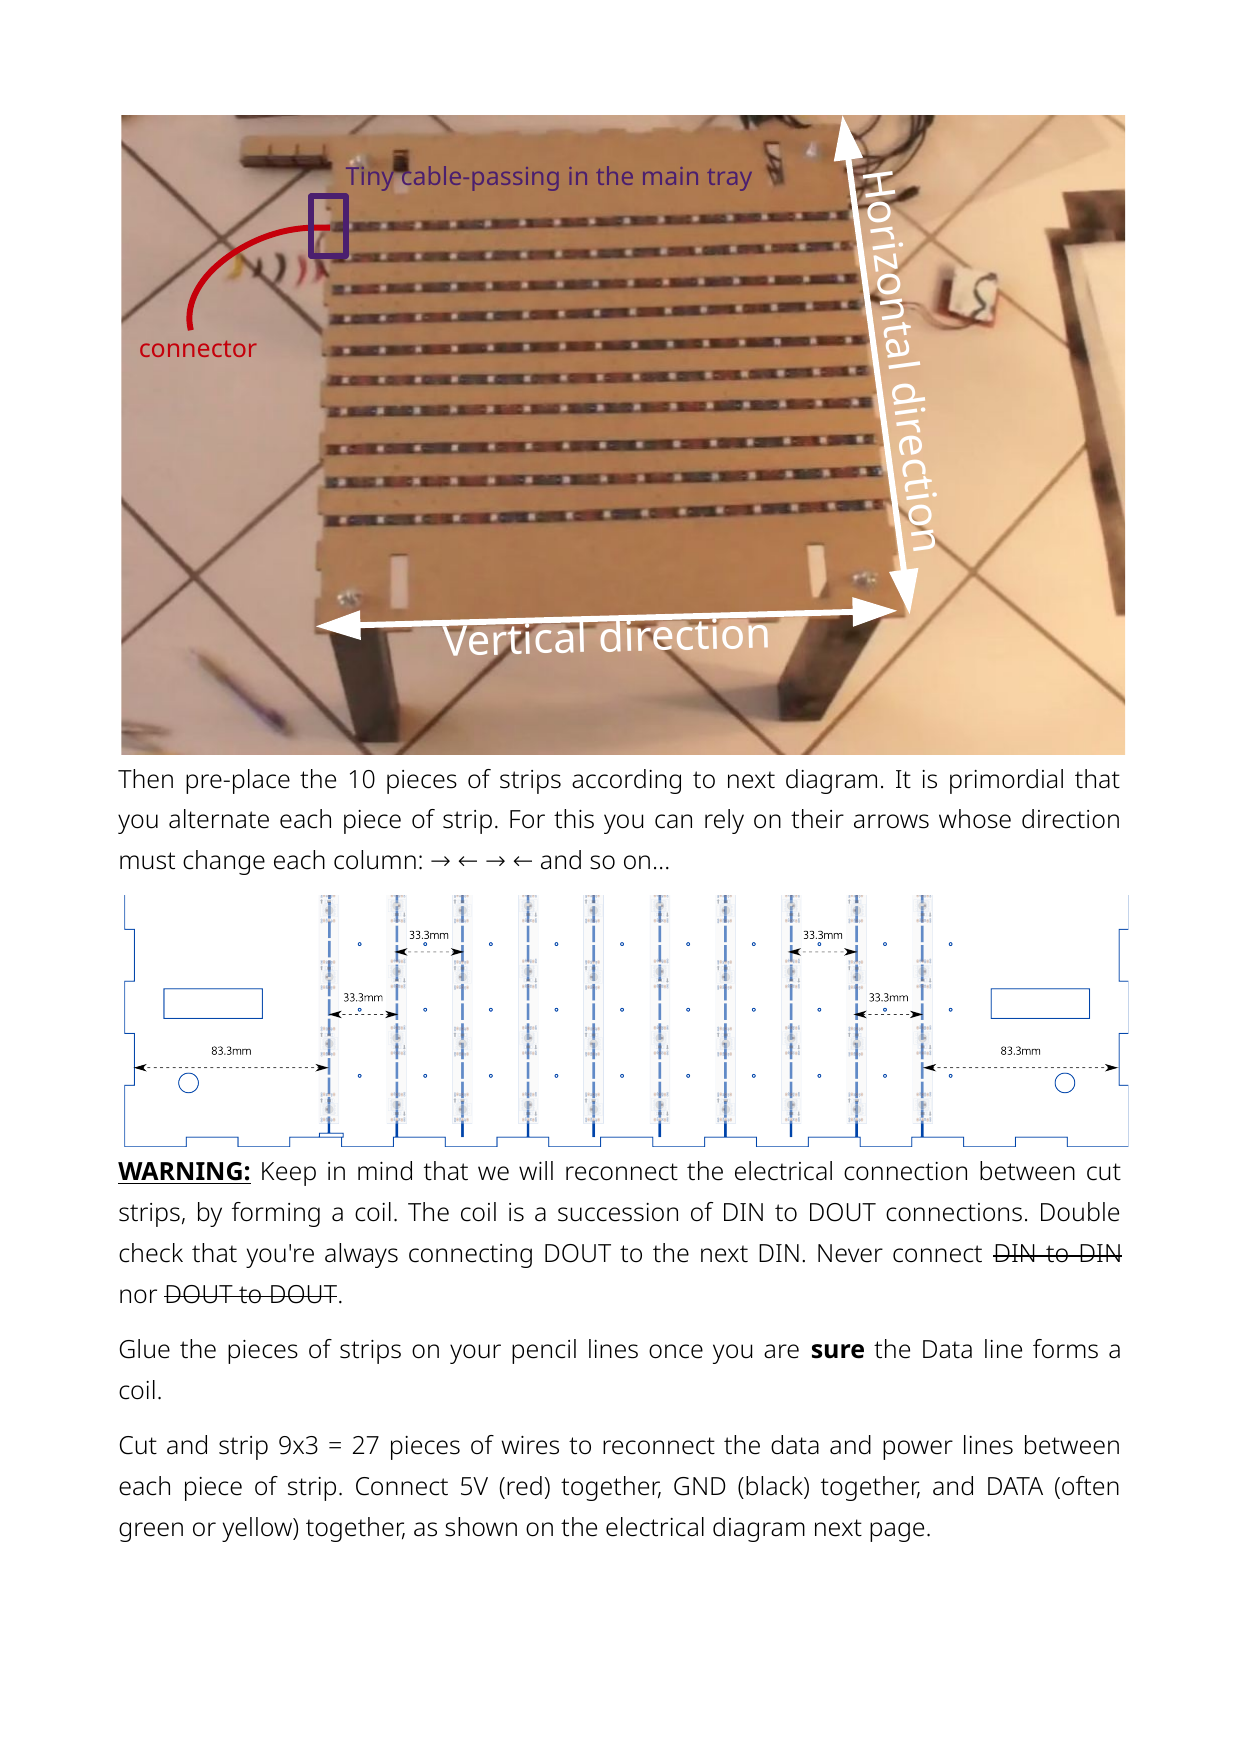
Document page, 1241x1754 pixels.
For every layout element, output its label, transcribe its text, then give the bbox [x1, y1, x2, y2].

picture [121, 115, 1126, 755]
text Cut and strip 9x3 = 27 pieces of wires to reconnect the data and power lines between each piece of strip. Connect 5V (red) together, GND (black) together, and DATA (often green or yellow) together, as shown on the electrical diagram next page. [118, 1428, 1122, 1544]
picture [124, 895, 1129, 1147]
text Then pre-place the 10 pieces of strips according to next diagram. It is primordial that you alternate each piece of strip. For this you can rely on their arrows whose direction must change each column: → ← → ← and so on… [118, 118, 1122, 877]
text WARNING: Keep in mind that we will reconnect the electrical connection between cut strips, by forming a coil. The coil is a succession of DIN to DOUT connections. Double check that you're always connecting DOUT to the next DIN. Never connect DIN to DIN nor DOUT to DOUT. [118, 898, 1122, 1310]
text Glue the pieces of strips on your pencil lines once you are sure the Data line forms a coil. [118, 1332, 1122, 1407]
